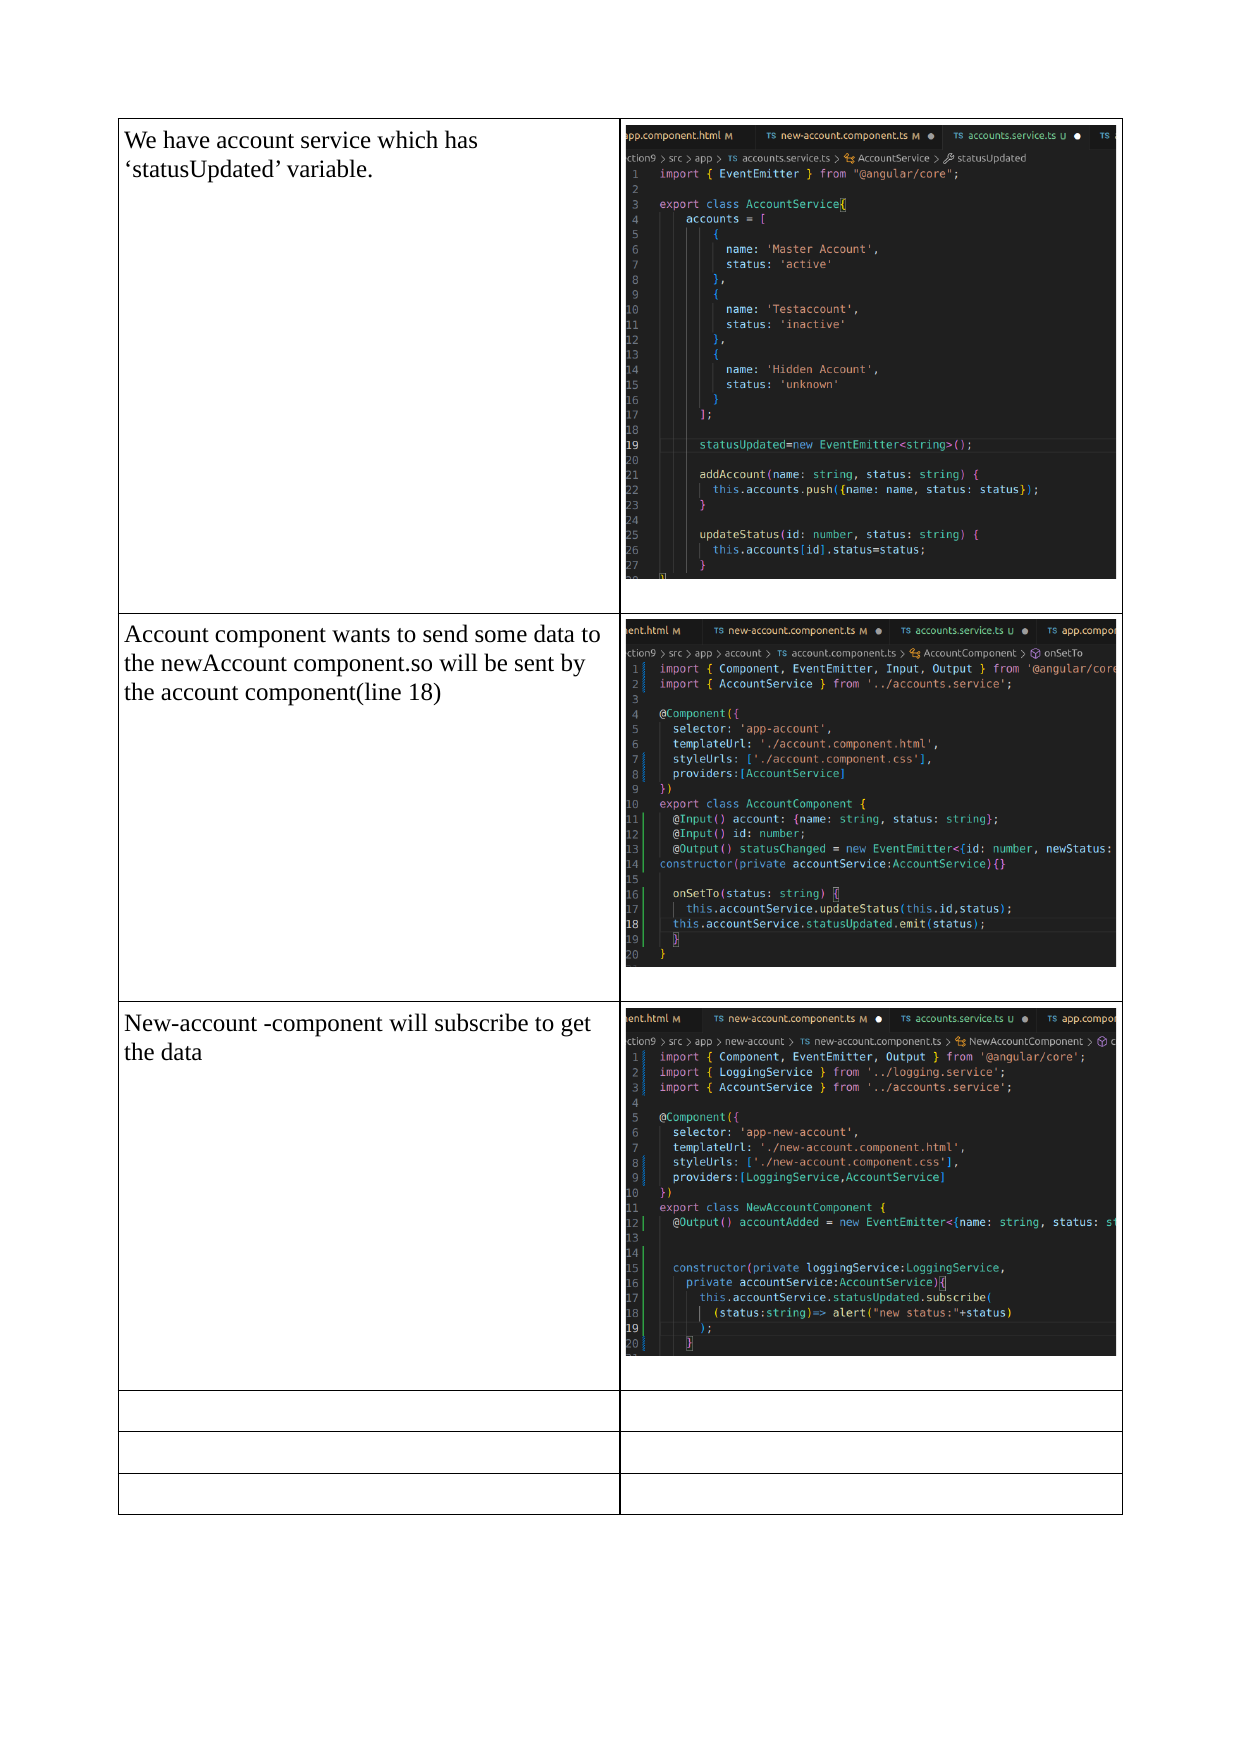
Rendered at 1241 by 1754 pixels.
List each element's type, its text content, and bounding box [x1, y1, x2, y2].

table_header We have account service which has ‘statusUpdated’ variable. [119, 119, 619, 613]
table_cell [119, 1432, 619, 1472]
table_cell [621, 1002, 1122, 1390]
table_cell New-account -component will subscribe to get the data [119, 1002, 619, 1390]
table_cell Account component wants to send some data to the newAccount component.so will be sent by the account component(line 18) [119, 614, 619, 1001]
table_cell [621, 1474, 1122, 1514]
table_cell [621, 1391, 1122, 1431]
picture [625, 619, 1117, 967]
table_cell [621, 614, 1122, 1001]
picture [625, 125, 1117, 579]
table_cell [621, 1432, 1122, 1472]
table_cell [119, 1474, 619, 1514]
picture [625, 1008, 1117, 1356]
table_cell [119, 1391, 619, 1431]
table_header [621, 119, 1122, 613]
